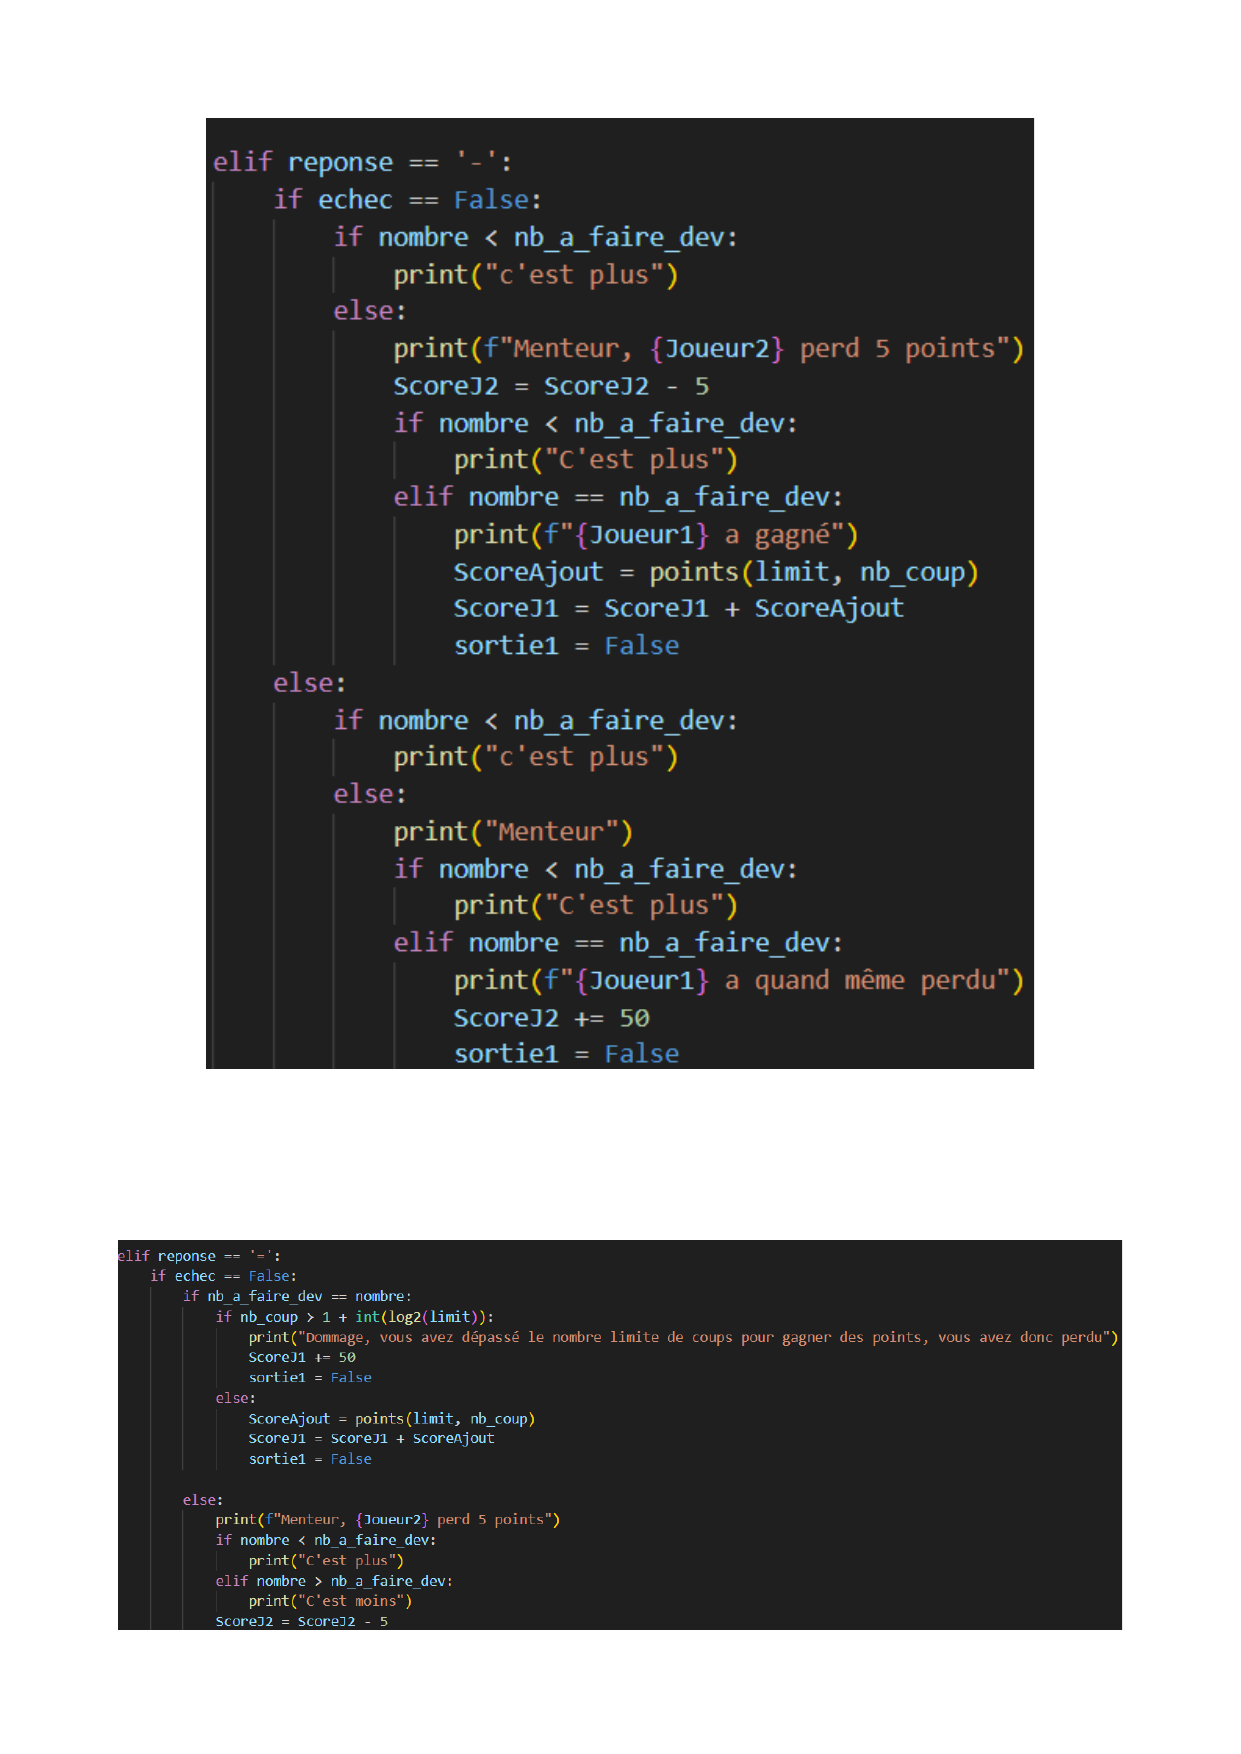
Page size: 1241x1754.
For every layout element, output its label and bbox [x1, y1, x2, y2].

picture [206, 118, 1035, 1069]
picture [118, 1240, 1123, 1630]
